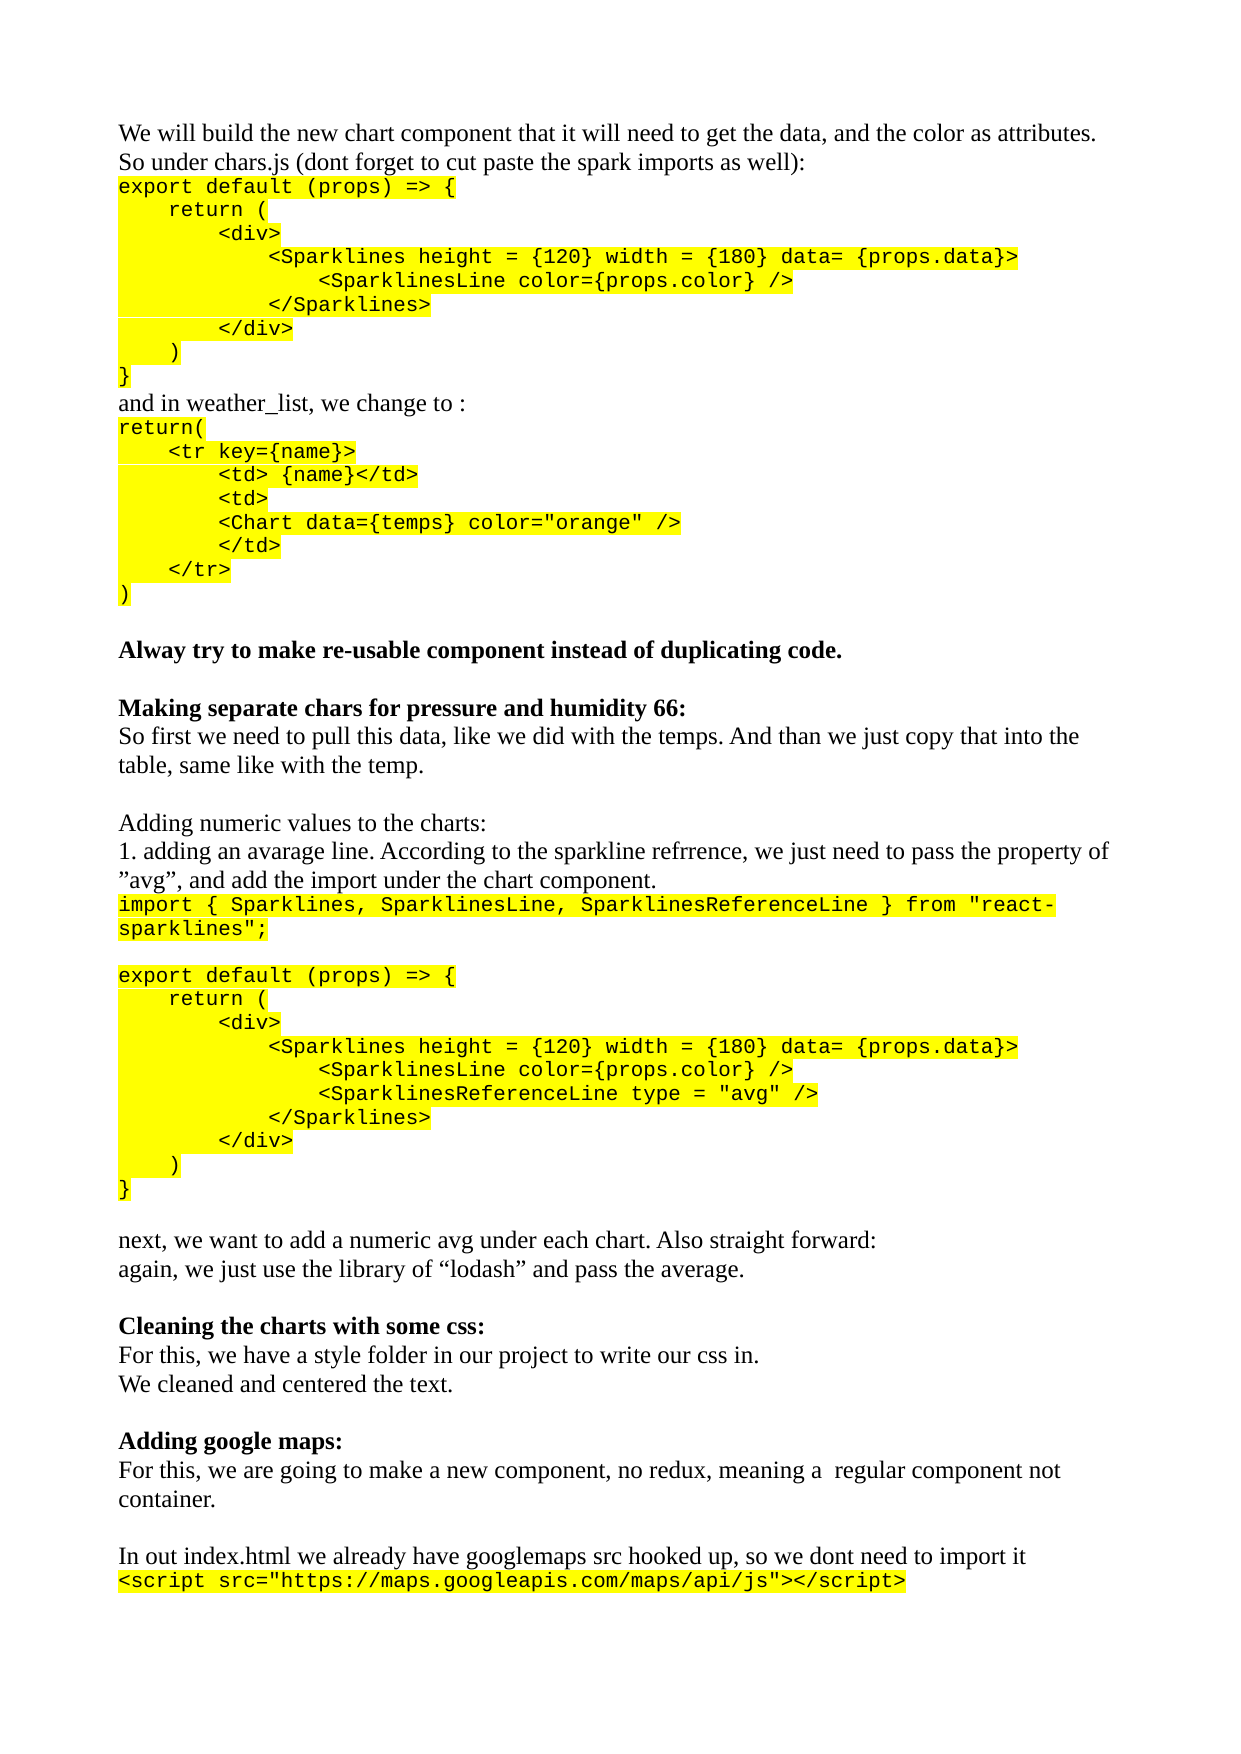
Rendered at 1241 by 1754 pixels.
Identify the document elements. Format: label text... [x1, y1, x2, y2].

text ) [118, 1154, 1122, 1178]
text <Chart data={temps} color="orange" /> [118, 512, 1122, 535]
text </div> [118, 1130, 1122, 1154]
text next, we want to add a numeric avg under each chart. Also straight forward: [118, 1225, 1122, 1254]
text <SparklinesReferenceLine type = "avg" /> [118, 1083, 1122, 1107]
text <tr key={name}> [118, 441, 1122, 464]
text <Sparklines height = {120} width = {180} data= {props.data}> [118, 247, 1122, 270]
text <td> [118, 488, 1122, 512]
text </Sparklines> [118, 1107, 1122, 1130]
text <SparklinesLine color={props.color} /> [118, 1059, 1122, 1083]
text return ( [118, 199, 1122, 223]
text </tr> [118, 559, 1122, 583]
text } [118, 365, 1122, 388]
text </Sparklines> [118, 294, 1122, 317]
text Adding numeric values to the charts: [118, 808, 1122, 836]
text In out index.html we already have googlemaps src hooked up, so we dont need to import it [118, 1541, 1122, 1570]
text We cleaned and centered the text. [118, 1369, 1122, 1397]
text Adding google maps: [118, 1426, 1122, 1455]
text again, we just use the library of “lodash” and pass the average. [118, 1254, 1122, 1282]
text For this, we are going to make a new component, no redux, meaning a regular component not container. [118, 1455, 1122, 1512]
text ) [118, 341, 1122, 365]
text Cleaning the charts with some css: [118, 1311, 1122, 1340]
text 1. adding an avarage line. According to the sparkline refrrence, we just need to pass the property of ”avg”, and add the import under the chart component. [118, 836, 1122, 894]
text <Sparklines height = {120} width = {180} data= {props.data}> [118, 1036, 1122, 1059]
text import { Sparklines, SparklinesLine, SparklinesReferenceLine } from "react-sparklines"; [118, 894, 1122, 941]
text return( [118, 417, 1122, 441]
text <script src="https://maps.googleapis.com/maps/api/js"></script> [118, 1570, 1122, 1593]
text <div> [118, 223, 1122, 247]
text export default (props) => { [118, 176, 1122, 199]
text } [118, 1178, 1122, 1201]
text </div> [118, 317, 1122, 341]
text Alway try to make re-usable component instead of duplicating code. [118, 635, 1122, 664]
text <td> {name}</td> [118, 464, 1122, 488]
text For this, we have a style folder in our project to write our css in. [118, 1340, 1122, 1369]
text return ( [118, 988, 1122, 1012]
text Making separate chars for pressure and humidity 66: [118, 693, 1122, 721]
text <div> [118, 1012, 1122, 1036]
text export default (props) => { [118, 965, 1122, 988]
text We will build the new chart component that it will need to get the data, and the color as attributes. So under chars.js (dont forget to cut paste the spark imports as well): [118, 118, 1122, 176]
text </td> [118, 535, 1122, 559]
text So first we need to pull this data, like we did with the temps. And than we just copy that into the table, same like with the temp. [118, 721, 1122, 779]
text and in weather_list, we change to : [118, 388, 1122, 417]
text ) [118, 583, 1122, 606]
text <SparklinesLine color={props.color} /> [118, 270, 1122, 294]
